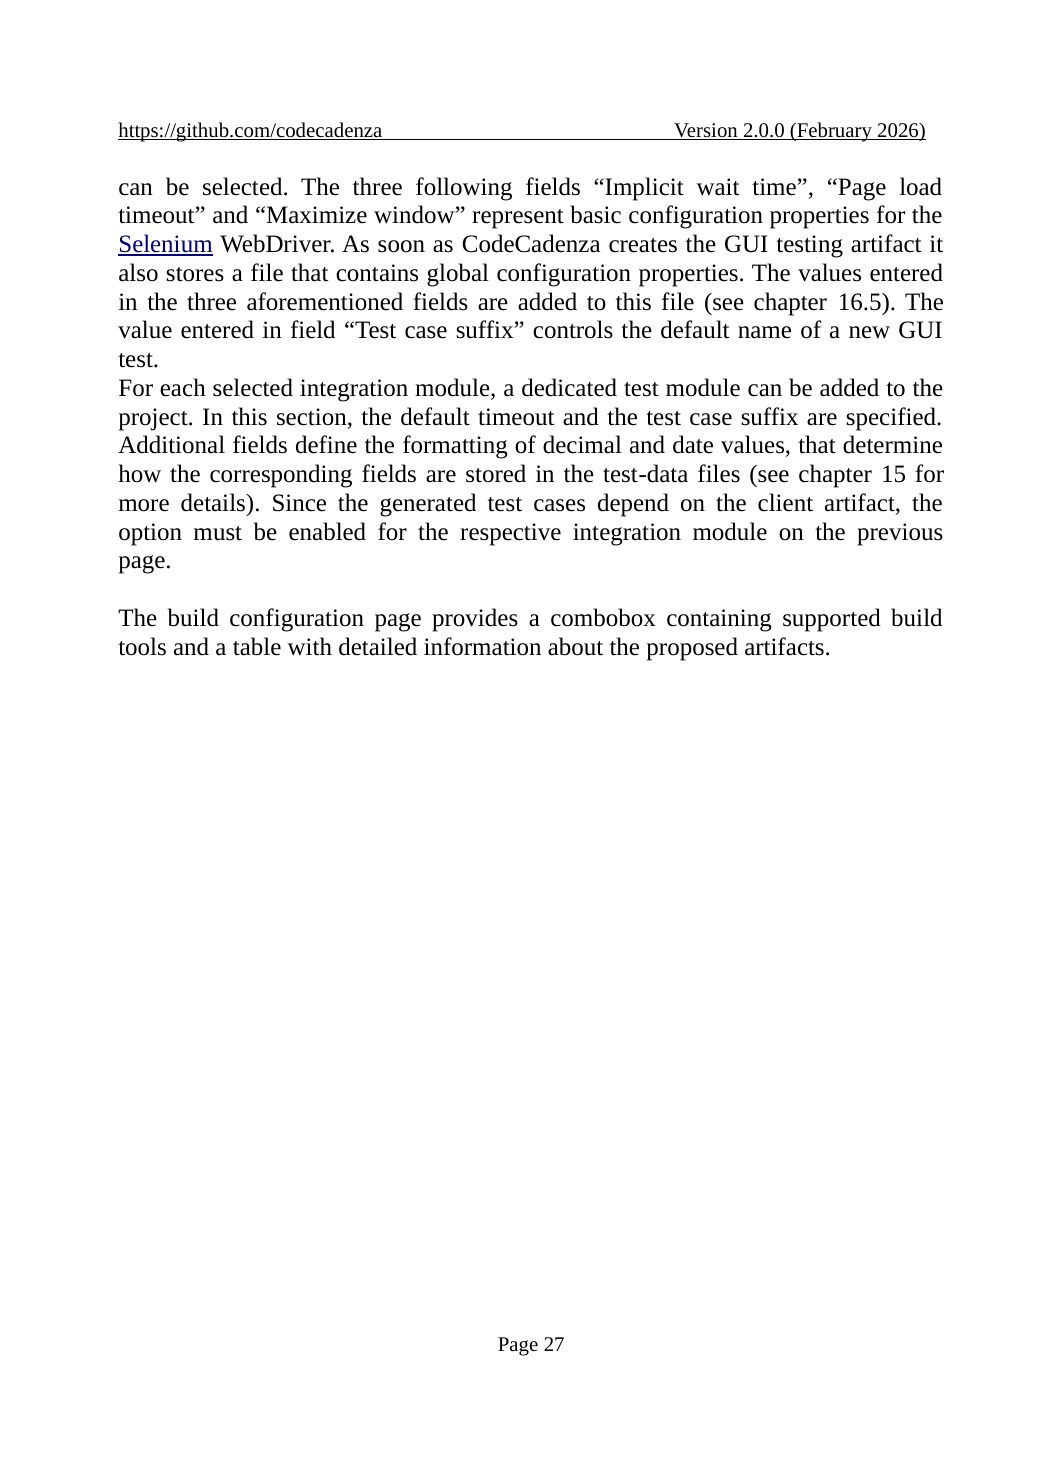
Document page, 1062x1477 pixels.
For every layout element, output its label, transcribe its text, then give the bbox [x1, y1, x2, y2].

text can be selected. The three following fields “Implicit wait time”, “Page load timeout” and “Maximize window” represent basic configuration properties for the Selenium WebDriver. As soon as CodeCadenza creates the GUI testing artifact it also stores a file that contains global configuration properties. The values entered in the three aforementioned fields are added to this file (see chapter 16.5). The value entered in field “Test case suffix” controls the default name of a new GUI test. [118, 172, 944, 373]
text The build configuration page provides a combobox containing supported build tools and a table with detailed information about the proposed artifacts. [118, 603, 944, 660]
text For each selected integration module, a dedicated test module can be added to the project. In this section, the default timeout and the test case suffix are specified. Additional fields define the formatting of decimal and date values, that determine how the corresponding fields are stored in the test‑data files (see chapter 15 for more details). Since the generated test cases depend on the client artifact, the option must be enabled for the respective integration module on the previous page. [118, 373, 944, 574]
